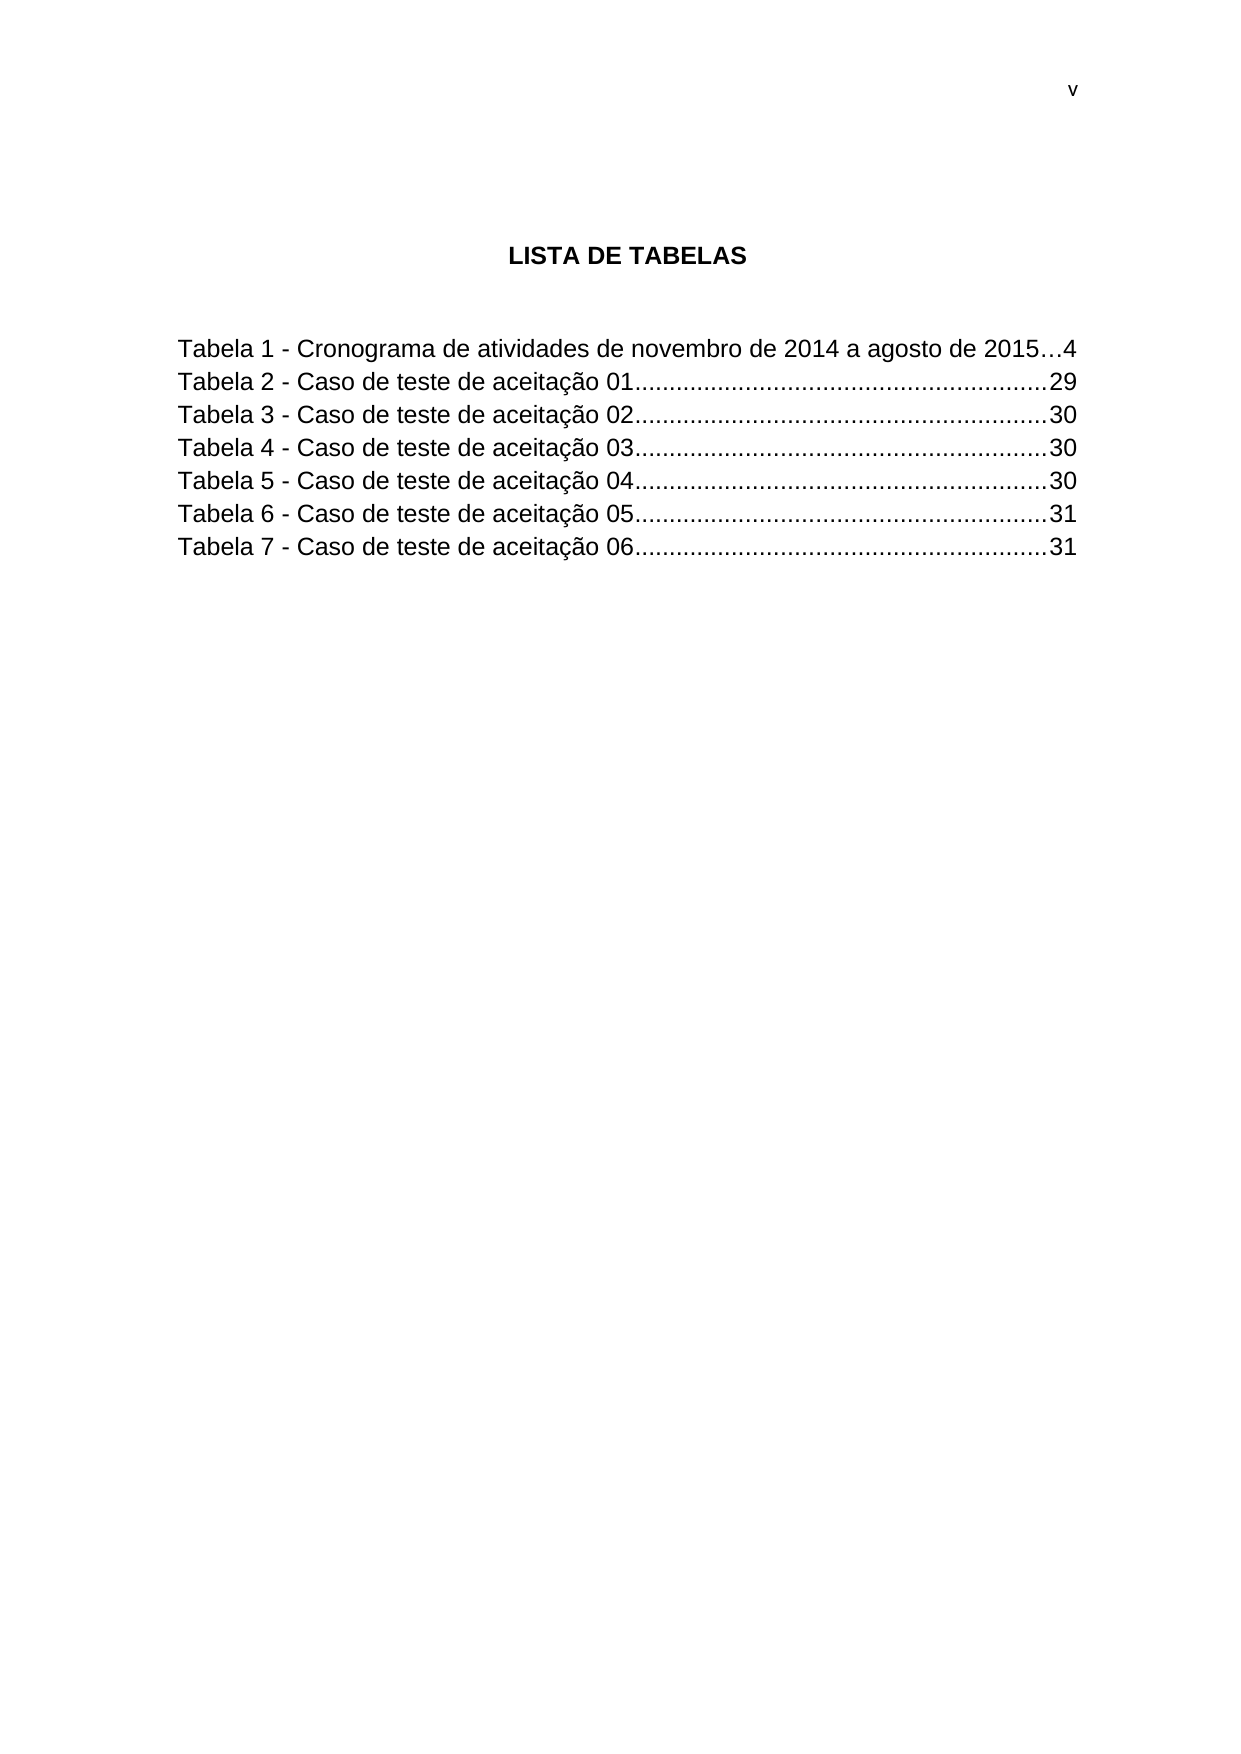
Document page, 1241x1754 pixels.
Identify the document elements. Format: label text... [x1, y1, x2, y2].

text Tabela 6 - Caso de teste de aceitação 05 31 [177, 499, 1078, 528]
text Tabela 3 - Caso de teste de aceitação 02 30 [177, 400, 1078, 429]
text Tabela 1 - Cronograma de atividades de novembro de 2014 a agosto de 2015 4 [177, 334, 1078, 363]
text Tabela 2 - Caso de teste de aceitação 01 29 [177, 367, 1078, 396]
text Tabela 5 - Caso de teste de aceitação 04 30 [177, 466, 1078, 495]
text Tabela 4 - Caso de teste de aceitação 03 30 [177, 433, 1078, 462]
text Tabela 7 - Caso de teste de aceitação 06 31 [177, 532, 1078, 561]
text LISTA DE TABELAS [177, 241, 1078, 269]
